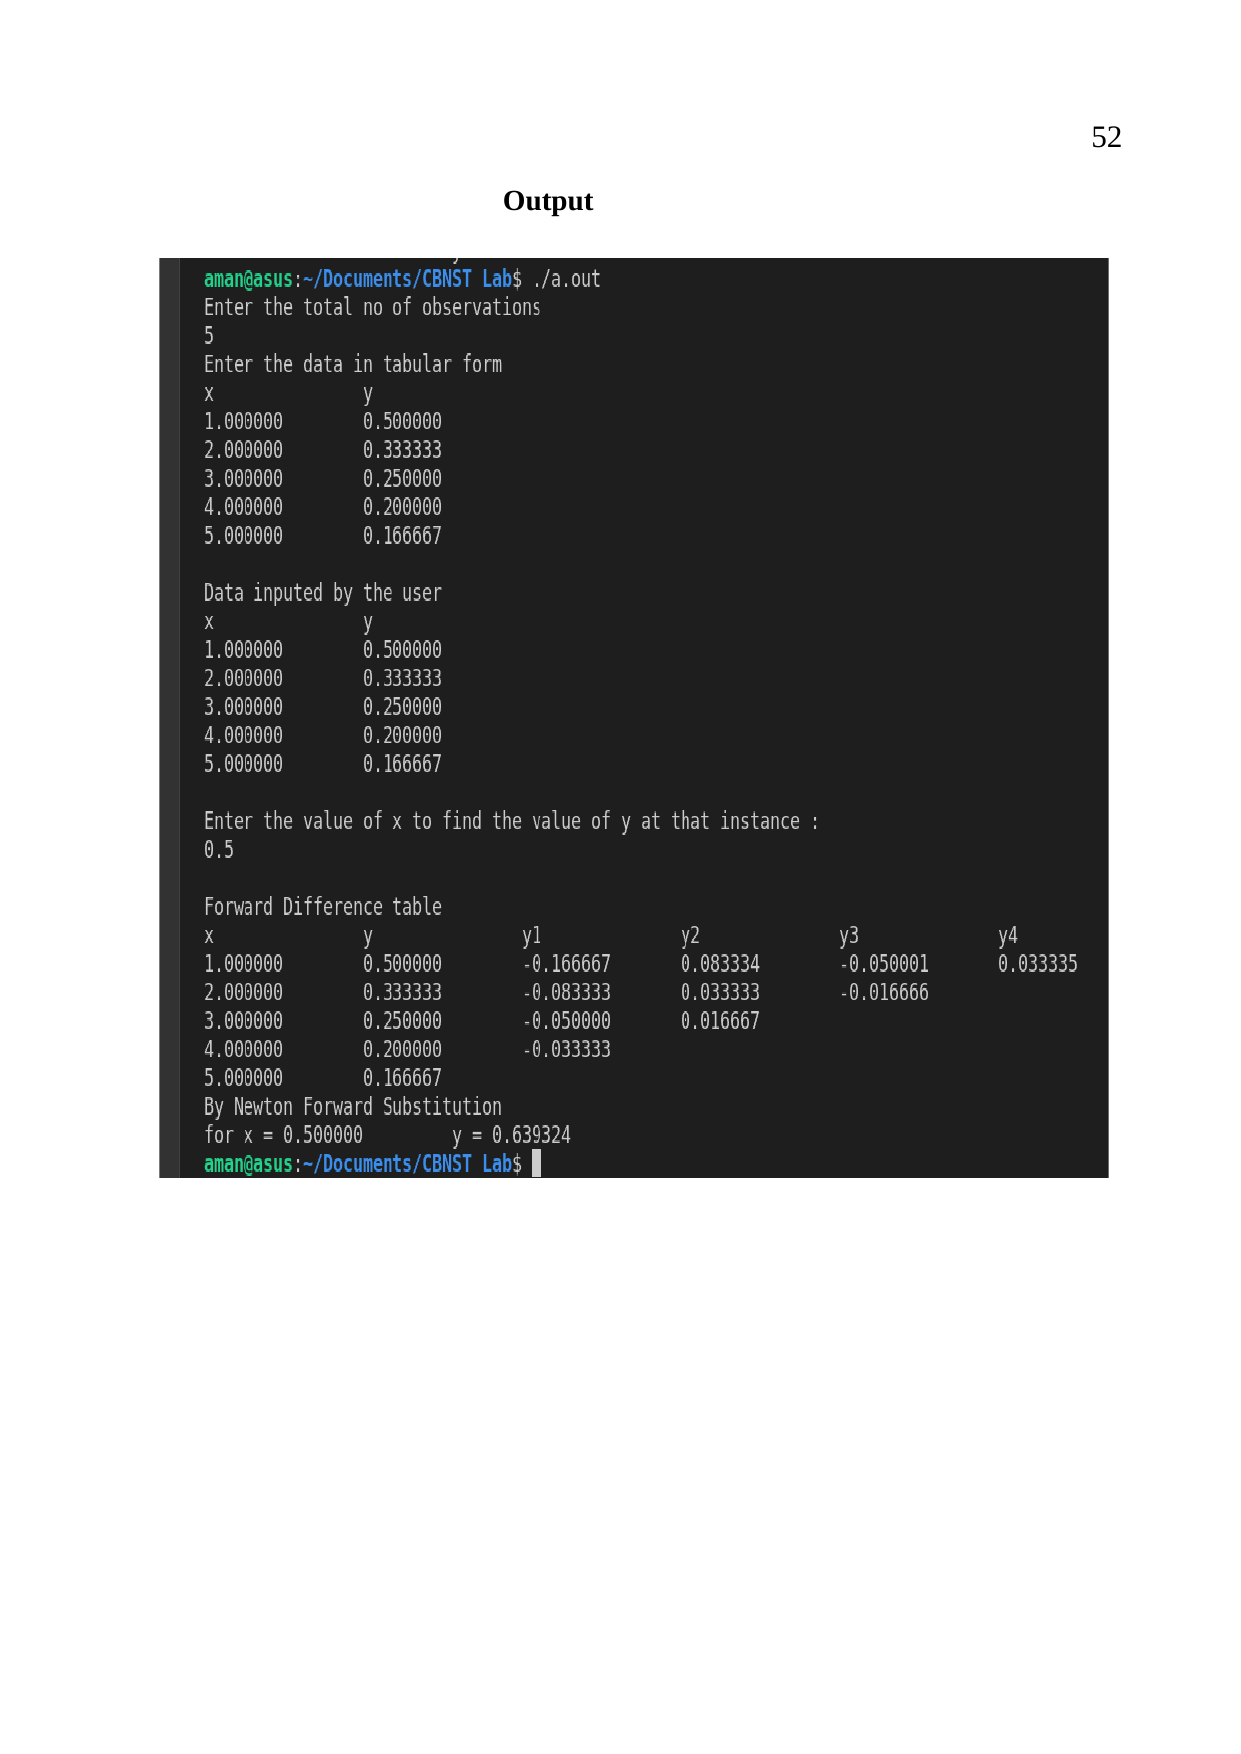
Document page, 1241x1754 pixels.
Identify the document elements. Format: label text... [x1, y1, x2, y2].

text Output [118, 183, 978, 217]
picture [159, 258, 909, 1178]
